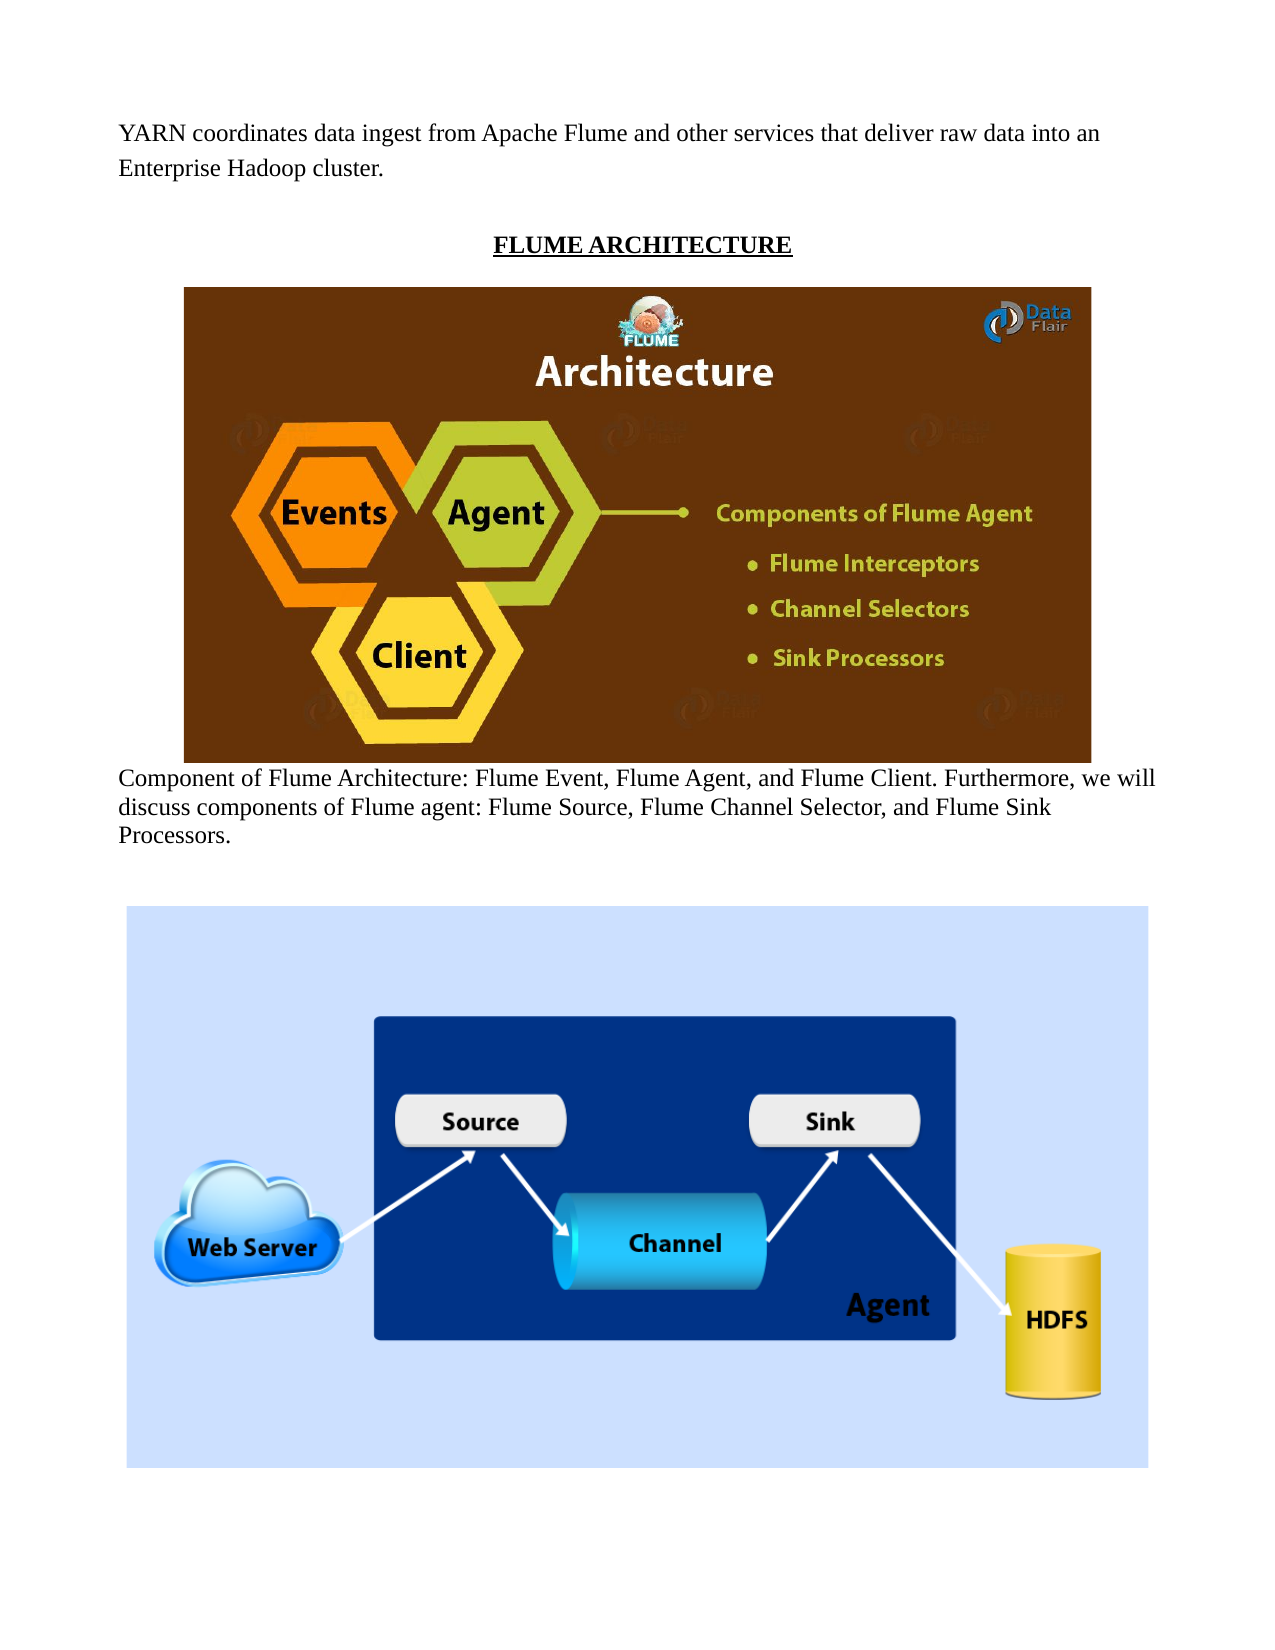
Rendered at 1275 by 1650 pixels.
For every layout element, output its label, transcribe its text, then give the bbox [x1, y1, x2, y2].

picture [183, 287, 1092, 763]
text FLUME ARCHITECTURE [118, 230, 1157, 259]
text YARN coordinates data ingest from Apache Flume and other services that deliver raw data into an Enterprise Hadoop cluster. [118, 118, 1157, 181]
text Component of Flume Architecture: Flume Event, Flume Agent, and Flume Client. Furthermore, we will discuss components of Flume agent: Flume Source, Flume Channel Selector, and Flume Sink Processors. [118, 317, 1157, 849]
picture [126, 906, 1149, 1468]
